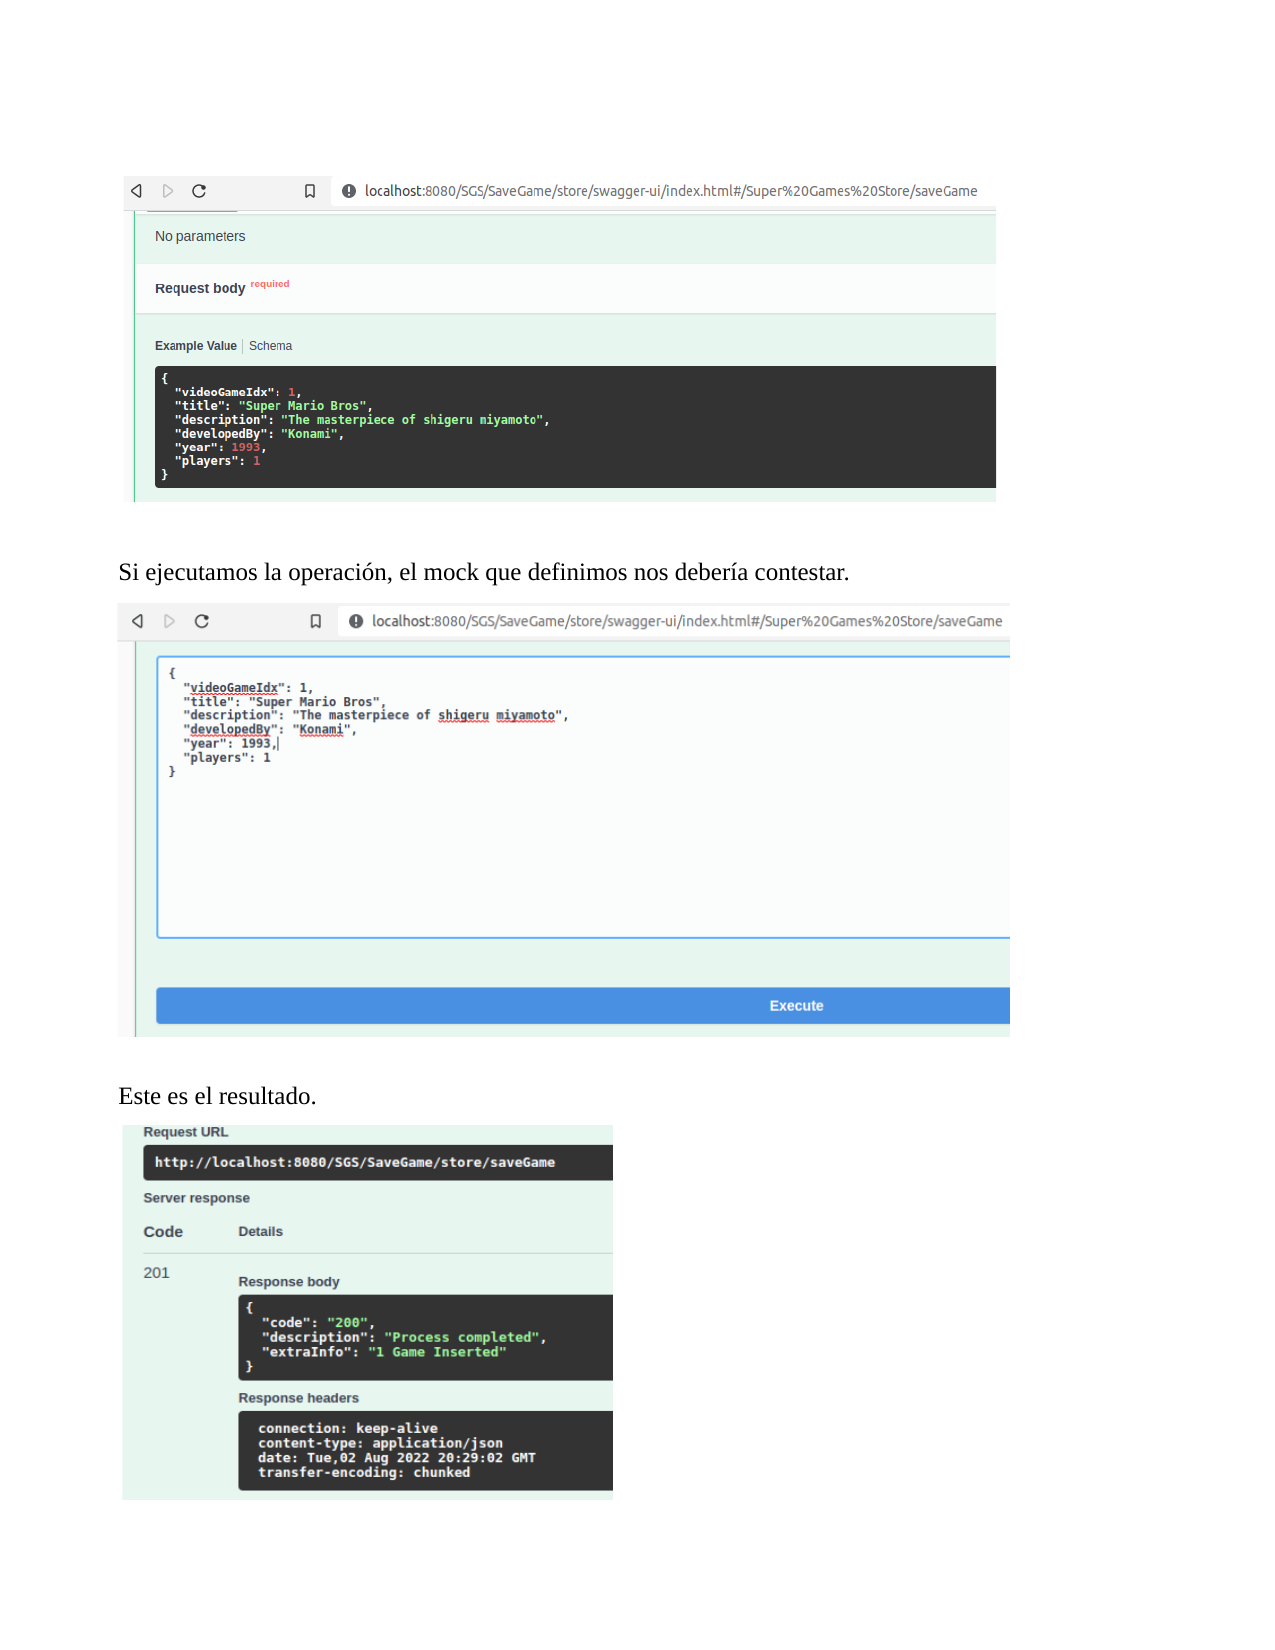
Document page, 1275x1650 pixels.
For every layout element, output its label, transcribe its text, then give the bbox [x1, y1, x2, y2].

picture [123, 176, 997, 502]
text Si ejecutamos la operación, el mock que definimos nos debería contestar. [118, 557, 1157, 586]
text Este es el resultado. [118, 1081, 1157, 1109]
picture [122, 1125, 613, 1500]
picture [117, 603, 1010, 1037]
